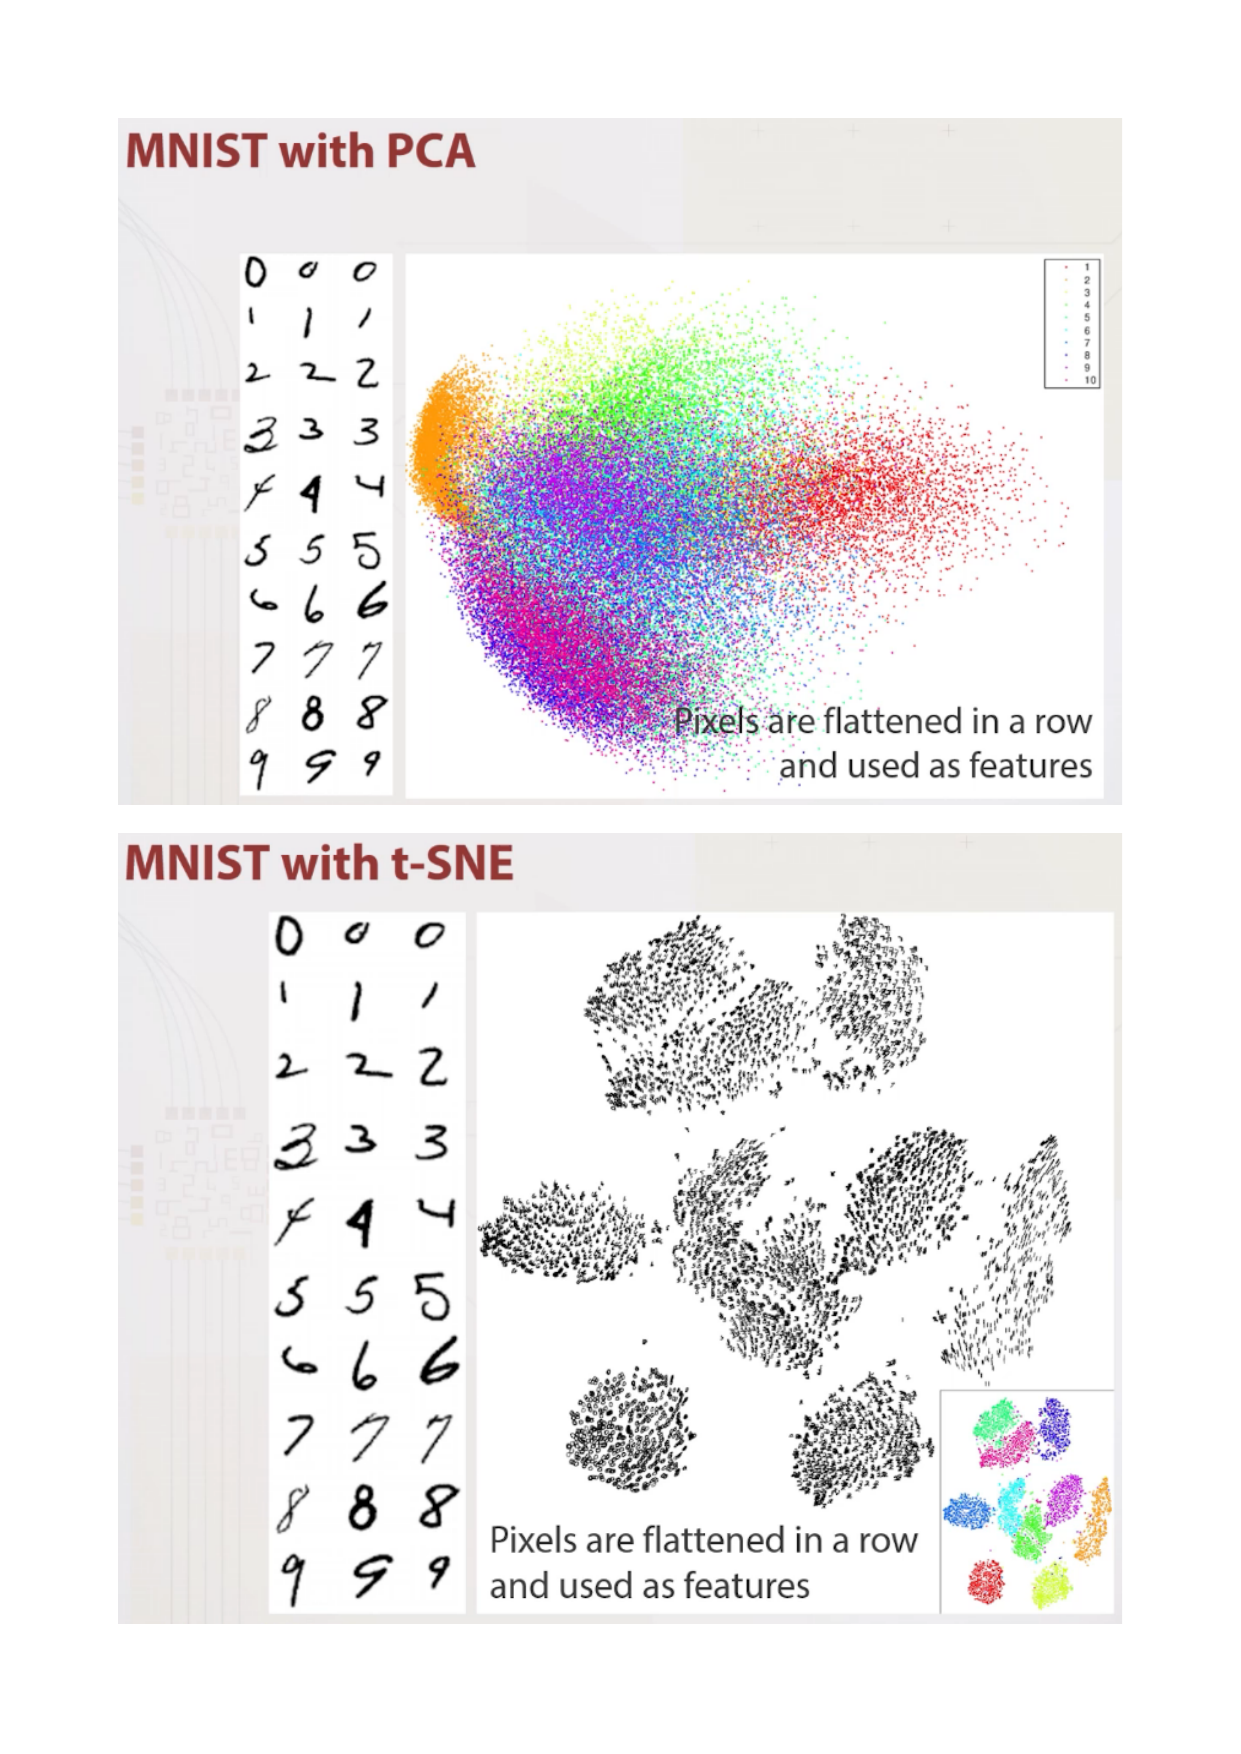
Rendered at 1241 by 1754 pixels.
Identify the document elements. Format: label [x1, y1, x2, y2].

picture [118, 118, 1123, 805]
picture [118, 833, 1123, 1624]
